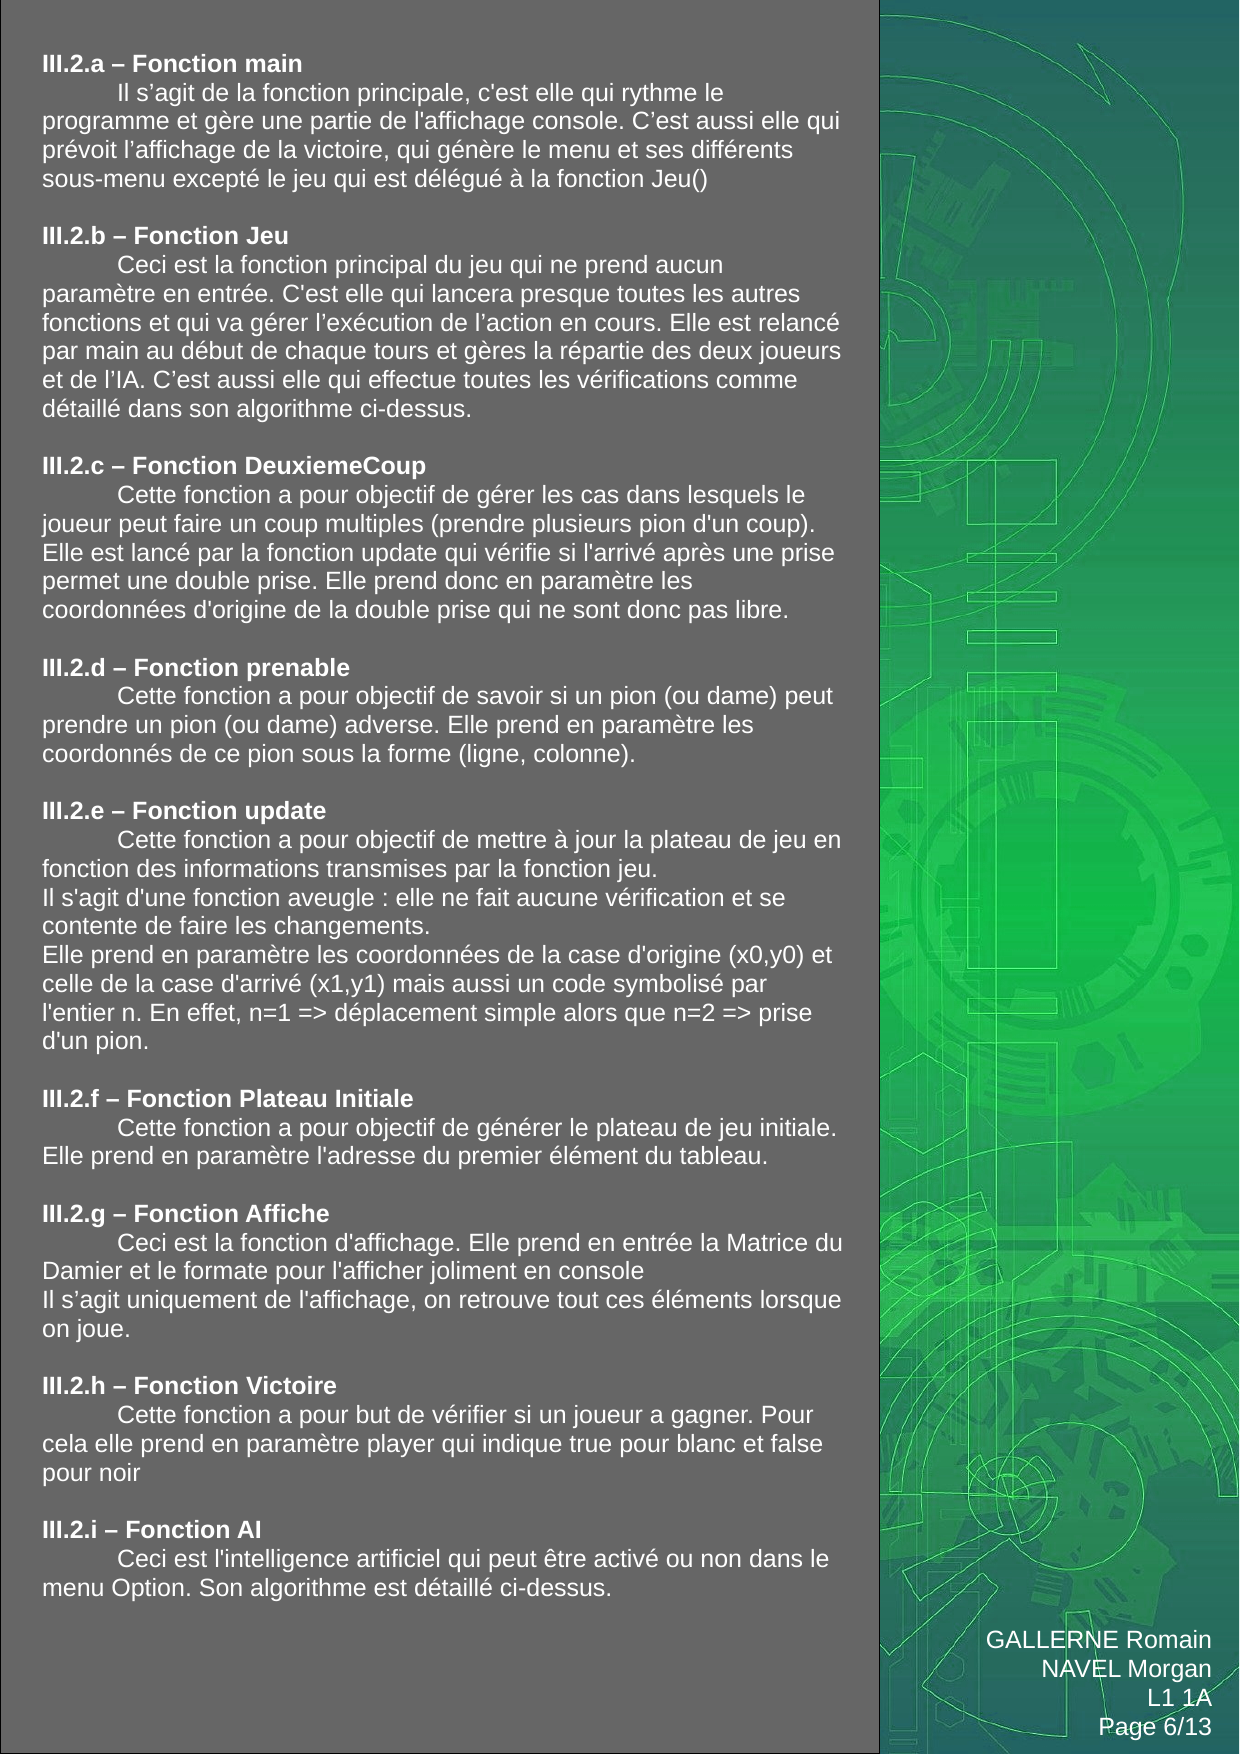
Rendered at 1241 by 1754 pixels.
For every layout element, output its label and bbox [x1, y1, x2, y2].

picture [880, 0, 1240, 1754]
